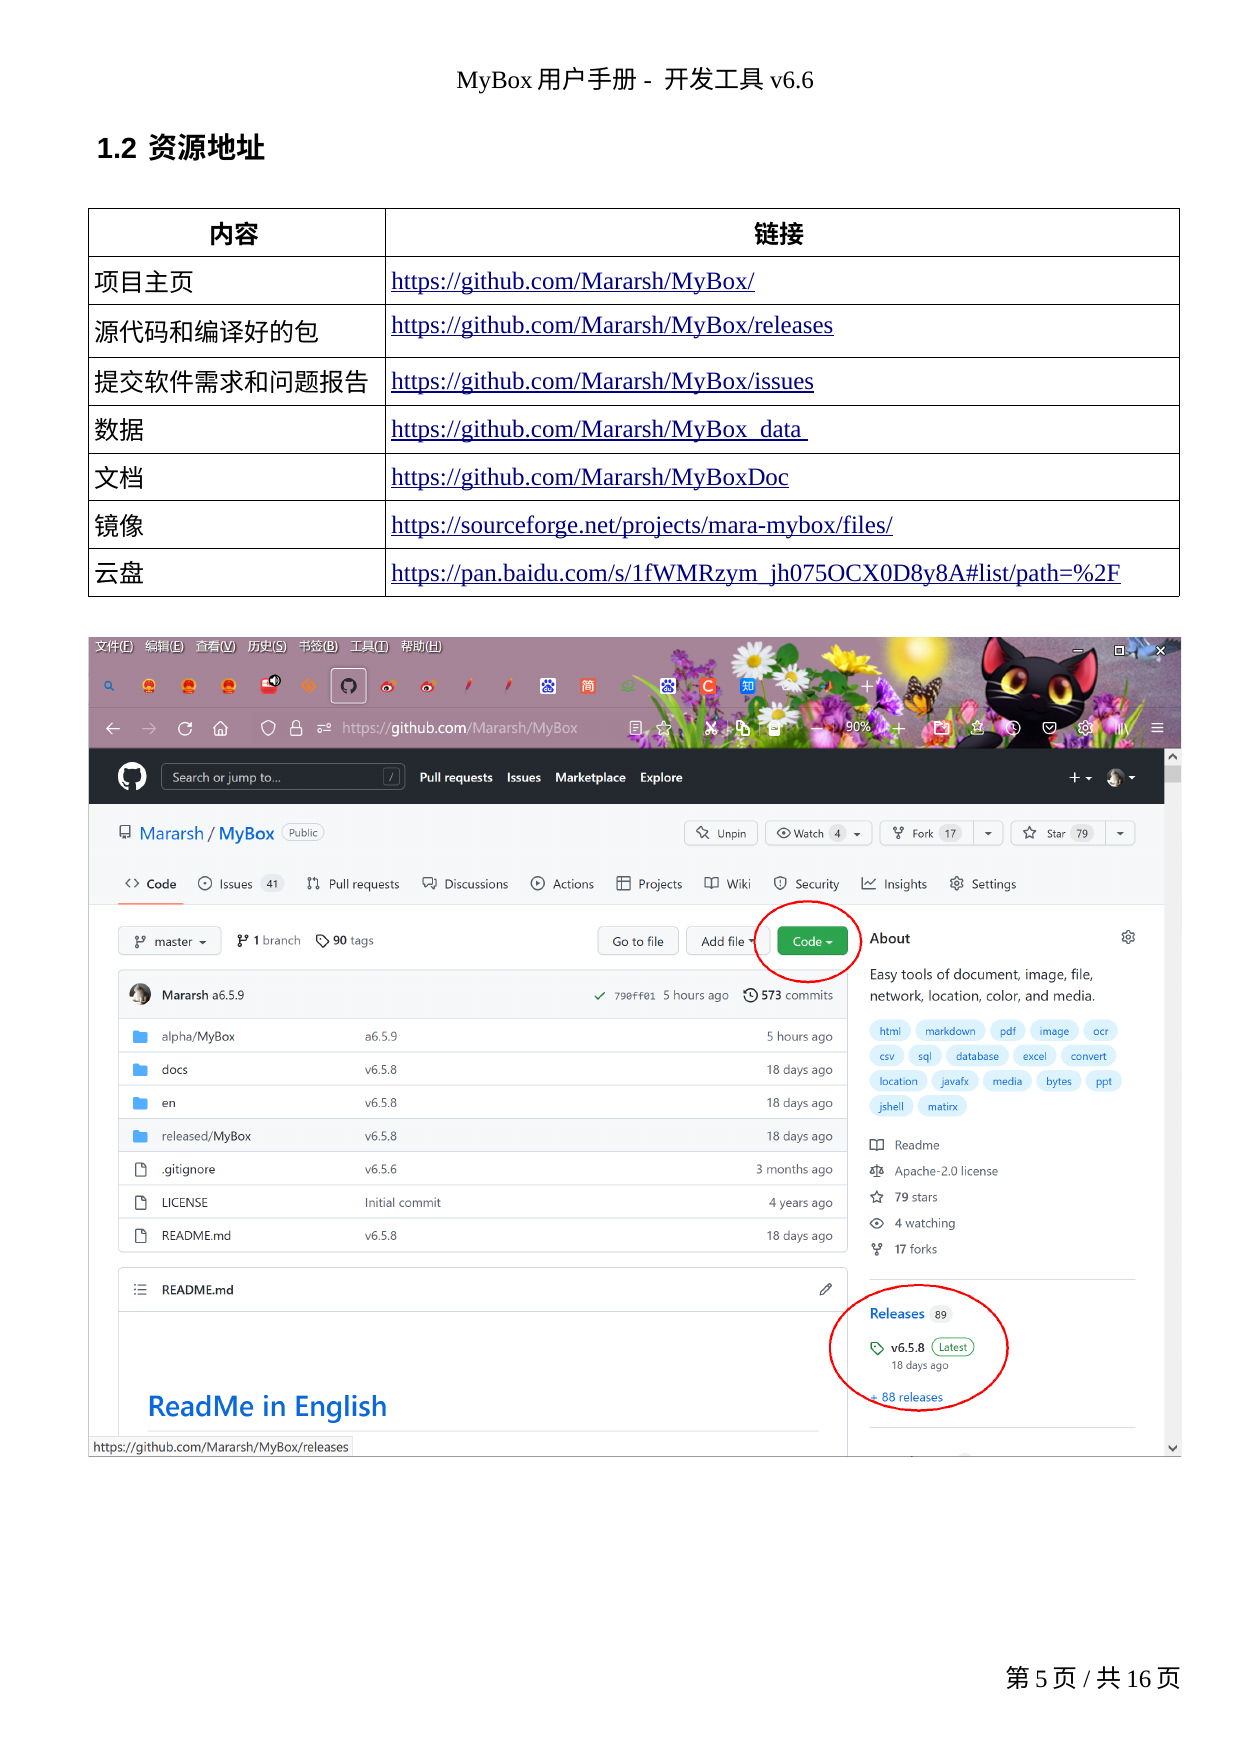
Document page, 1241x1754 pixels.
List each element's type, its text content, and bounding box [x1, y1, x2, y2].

table_cell https://github.com/Mararsh/MyBox/issues [386, 358, 1179, 404]
table_cell 文档 [89, 454, 385, 500]
table_cell https://github.com/Mararsh/MyBox/ [386, 257, 1179, 304]
table_cell 数据 [89, 406, 385, 452]
table_cell https://github.com/Mararsh/MyBoxDoc [386, 454, 1179, 500]
table_cell 提交软件需求和问题报告 [89, 358, 385, 404]
table_cell 镜像 [89, 501, 385, 548]
table_cell https://sourceforge.net/projects/mara-mybox/files/ [386, 501, 1179, 548]
table_cell 源代码和编译好的包 [89, 305, 385, 357]
table_cell https://github.com/Mararsh/MyBox_data [386, 406, 1179, 452]
table_cell 云盘 [89, 549, 385, 596]
table_cell 项目主页 [89, 257, 385, 304]
table_cell https://github.com/Mararsh/MyBox/releases [386, 305, 1179, 357]
subtitle 资源地址 [88, 125, 1181, 167]
table_header 链接 [386, 209, 1179, 256]
picture [88, 637, 1182, 1457]
table_header 内容 [89, 209, 385, 256]
table_cell https://pan.baidu.com/s/1fWMRzym_jh075OCX0D8y8A#list/path=%2F [386, 549, 1179, 596]
